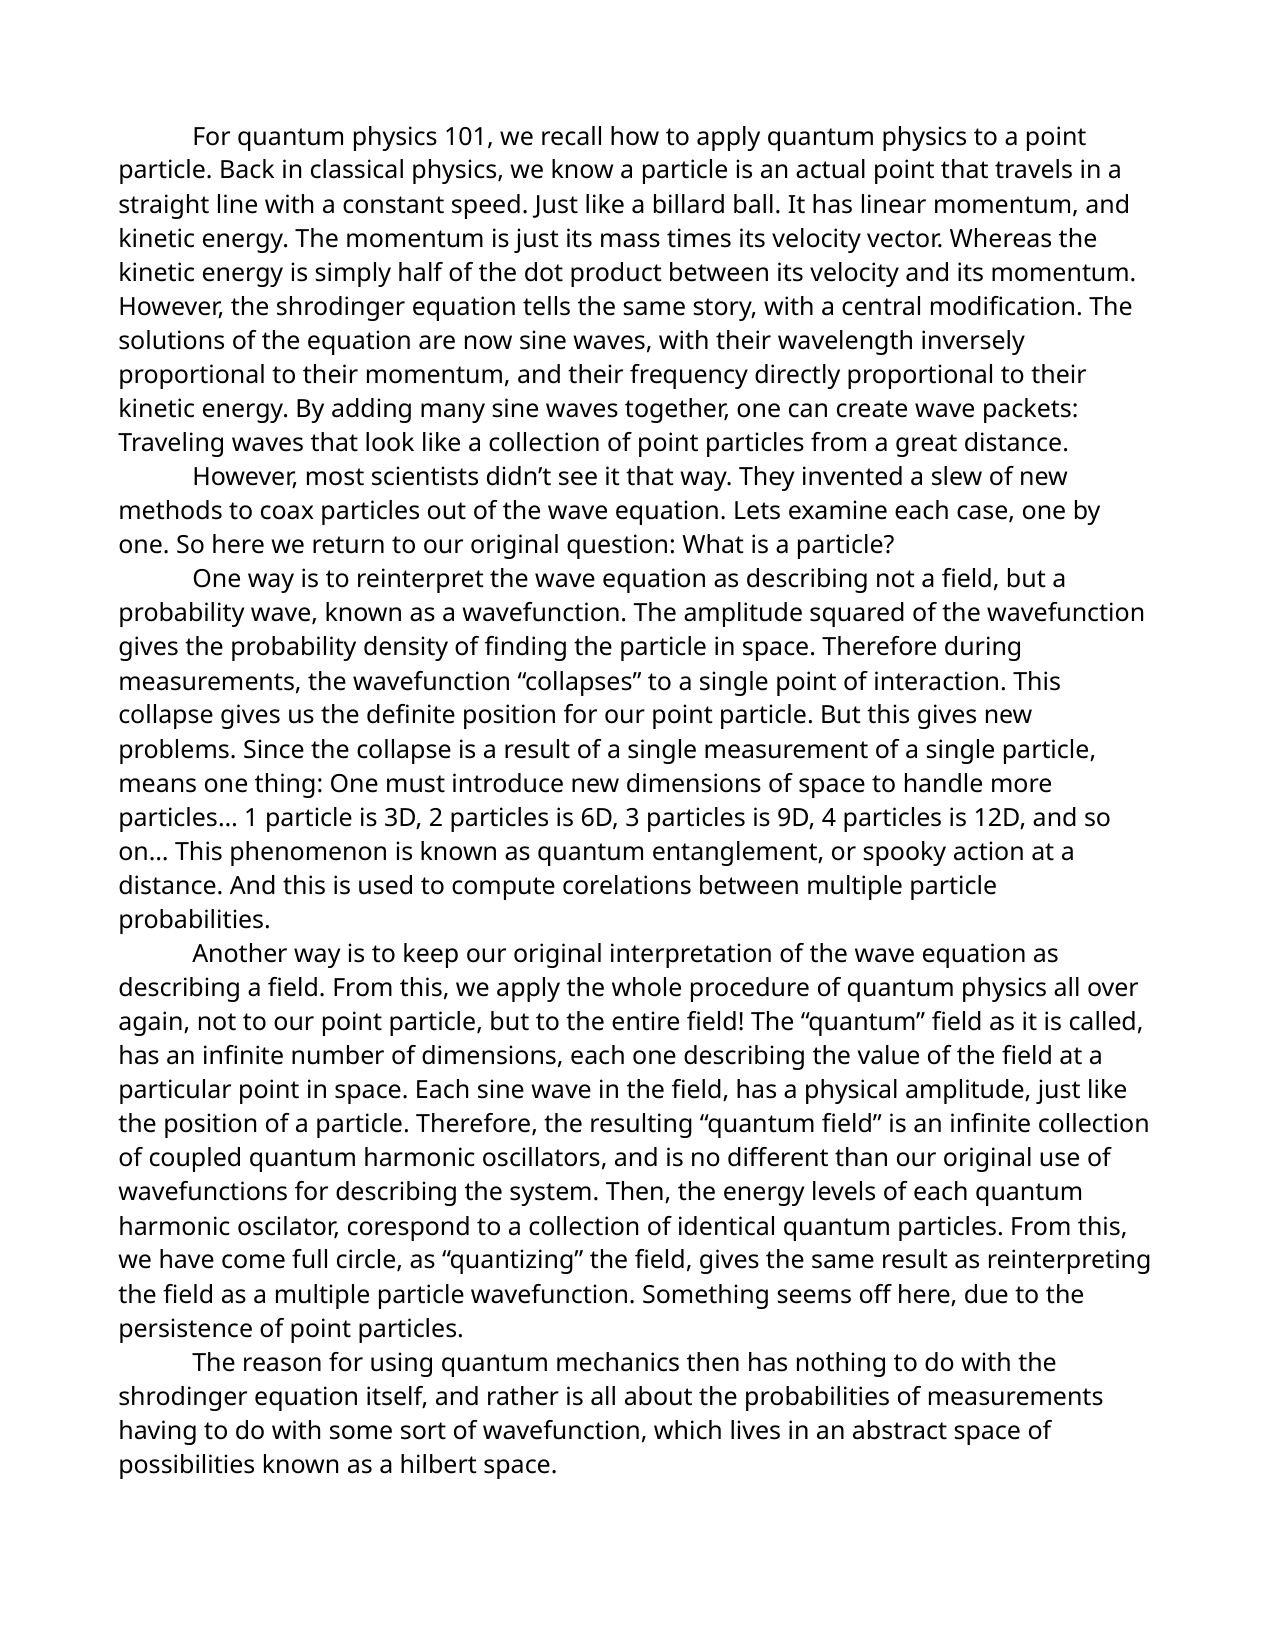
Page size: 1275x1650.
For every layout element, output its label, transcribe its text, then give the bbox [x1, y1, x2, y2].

text Another way is to keep our original interpretation of the wave equation as describing a field. From this, we apply the whole procedure of quantum physics all over again, not to our point particle, but to the entire field! The “quantum” field as it is called, has an infinite number of dimensions, each one describing the value of the field at a particular point in space. Each sine wave in the field, has a physical amplitude, just like the position of a particle. Therefore, the resulting “quantum field” is an infinite collection of coupled quantum harmonic oscillators, and is no different than our original use of wavefunctions for describing the system. Then, the energy levels of each quantum harmonic oscilator, corespond to a collection of identical quantum particles. From this, we have come full circle, as “quantizing” the field, gives the same result as reinterpreting the field as a multiple particle wavefunction. Something seems off here, due to the persistence of point particles. [118, 936, 1157, 1344]
text For quantum physics 101, we recall how to apply quantum physics to a point particle. Back in classical physics, we know a particle is an actual point that travels in a straight line with a constant speed. Just like a billard ball. It has linear momentum, and kinetic energy. The momentum is just its mass times its velocity vector. Whereas the kinetic energy is simply half of the dot product between its velocity and its momentum. However, the shrodinger equation tells the same story, with a central modification. The solutions of the equation are now sine waves, with their wavelength inversely proportional to their momentum, and their frequency directly proportional to their kinetic energy. By adding many sine waves together, one can create wave packets: Traveling waves that look like a collection of point particles from a great distance. [118, 118, 1157, 459]
text The reason for using quantum mechanics then has nothing to do with the shrodinger equation itself, and rather is all about the probabilities of measurements having to do with some sort of wavefunction, which lives in an abstract space of possibilities known as a hilbert space. [118, 1344, 1157, 1481]
text One way is to reinterpret the wave equation as describing not a field, but a probability wave, known as a wavefunction. The amplitude squared of the wavefunction gives the probability density of finding the particle in space. Therefore during measurements, the wavefunction “collapses” to a single point of interaction. This collapse gives us the definite position for our point particle. But this gives new problems. Since the collapse is a result of a single measurement of a single particle, means one thing: One must introduce new dimensions of space to handle more particles… 1 particle is 3D, 2 particles is 6D, 3 particles is 9D, 4 particles is 12D, and so on… This phenomenon is known as quantum entanglement, or spooky action at a distance. And this is used to compute corelations between multiple particle probabilities. [118, 561, 1157, 936]
text However, most scientists didn’t see it that way. They invented a slew of new methods to coax particles out of the wave equation. Lets examine each case, one by one. So here we return to our original question: What is a particle? [118, 459, 1157, 561]
